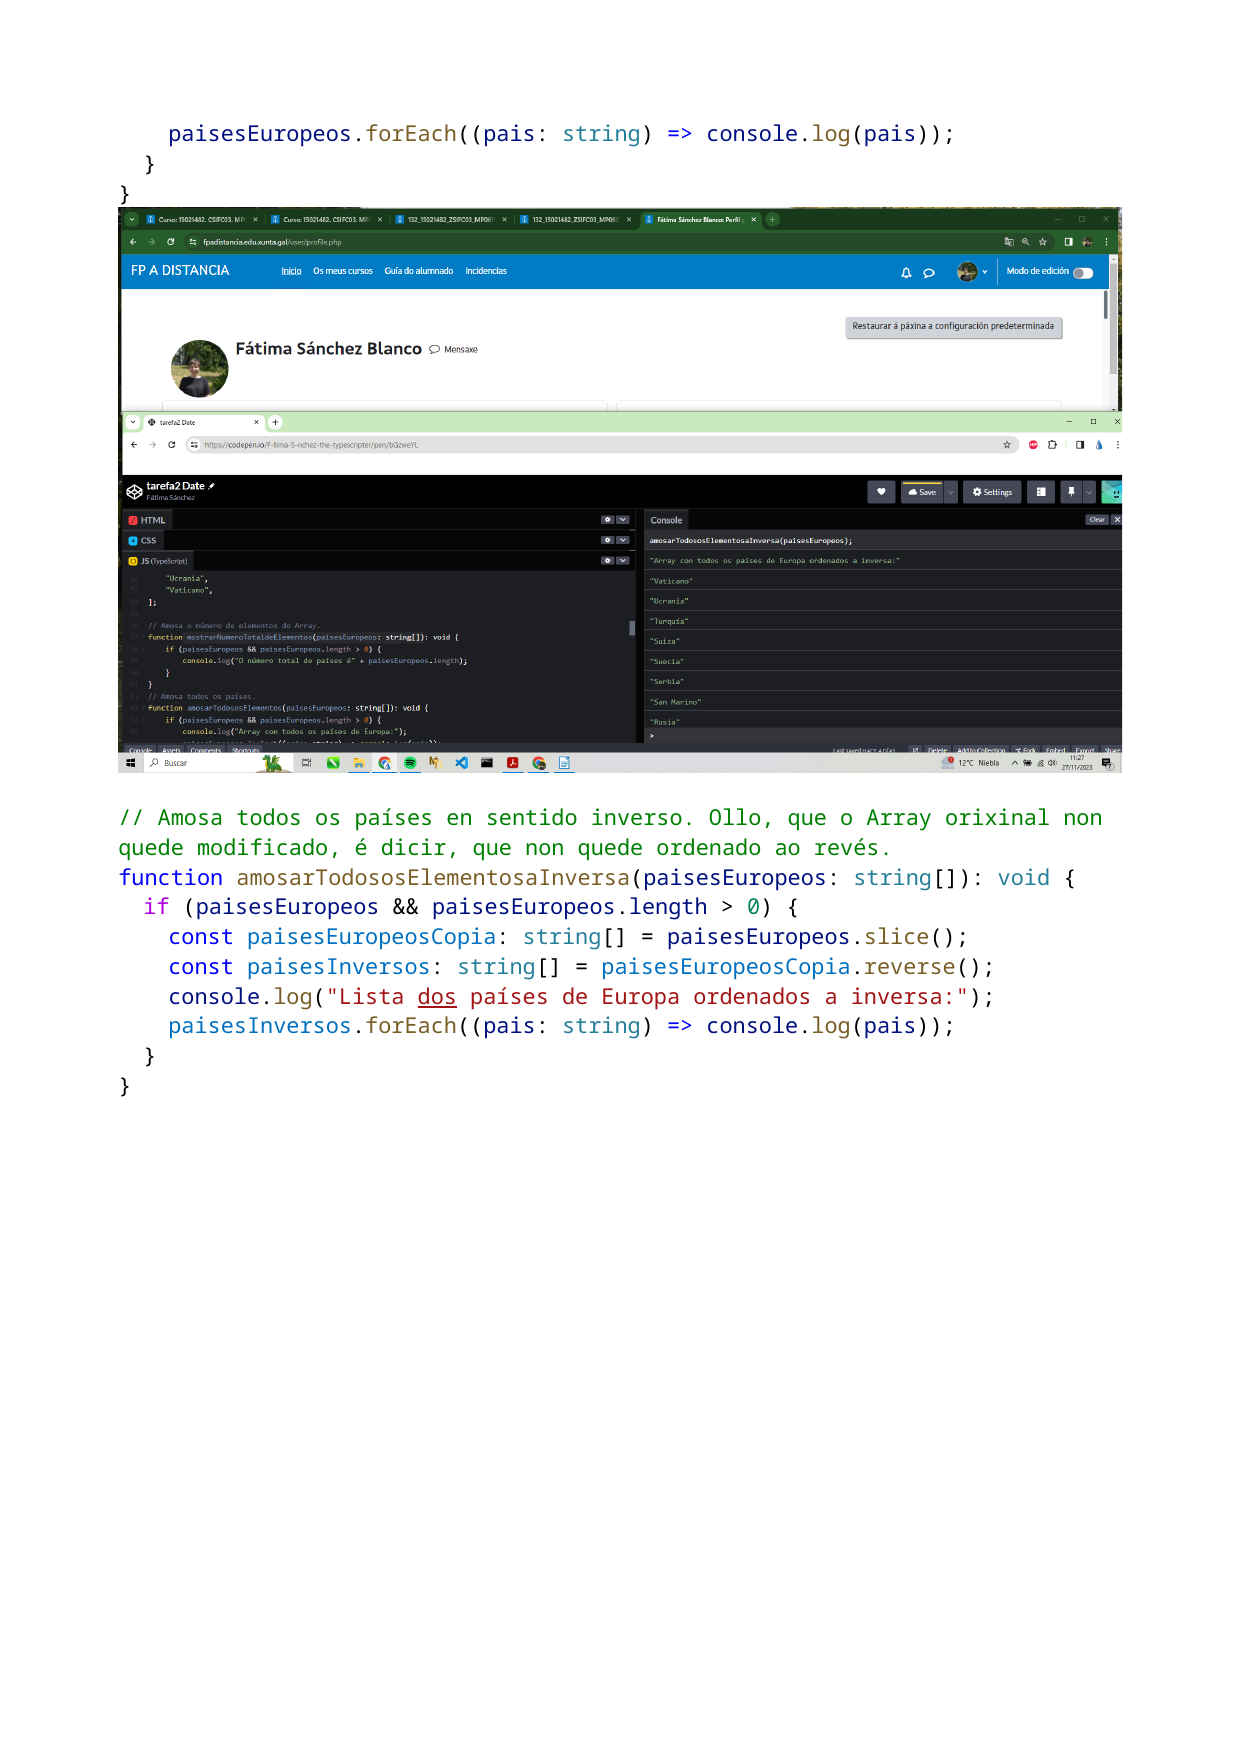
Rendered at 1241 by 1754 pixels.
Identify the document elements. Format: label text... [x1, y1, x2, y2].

text } [118, 148, 1122, 178]
text function amosarTodososElementosaInversa(paisesEuropeos: string[]): void { [118, 862, 1122, 891]
picture [118, 207, 1123, 773]
text console.log("Lista dos países de Europa ordenados a inversa:"); [118, 981, 1122, 1011]
text } [118, 1040, 1122, 1070]
text paisesInversos.forEach((pais: string) => console.log(pais)); [118, 1011, 1122, 1040]
text if (paisesEuropeos && paisesEuropeos.length > 0) { [118, 891, 1122, 921]
text paisesEuropeos.forEach((pais: string) => console.log(pais)); [118, 118, 1122, 148]
text const paisesInversos: string[] = paisesEuropeosCopia.reverse(); [118, 951, 1122, 981]
text } [118, 178, 1122, 207]
text const paisesEuropeosCopia: string[] = paisesEuropeos.slice(); [118, 921, 1122, 951]
text } [118, 1070, 1122, 1100]
text // Amosa todos os países en sentido inverso. Ollo, que o Array orixinal non quede modificado, é dicir, que non quede ordenado ao revés. [118, 802, 1122, 862]
